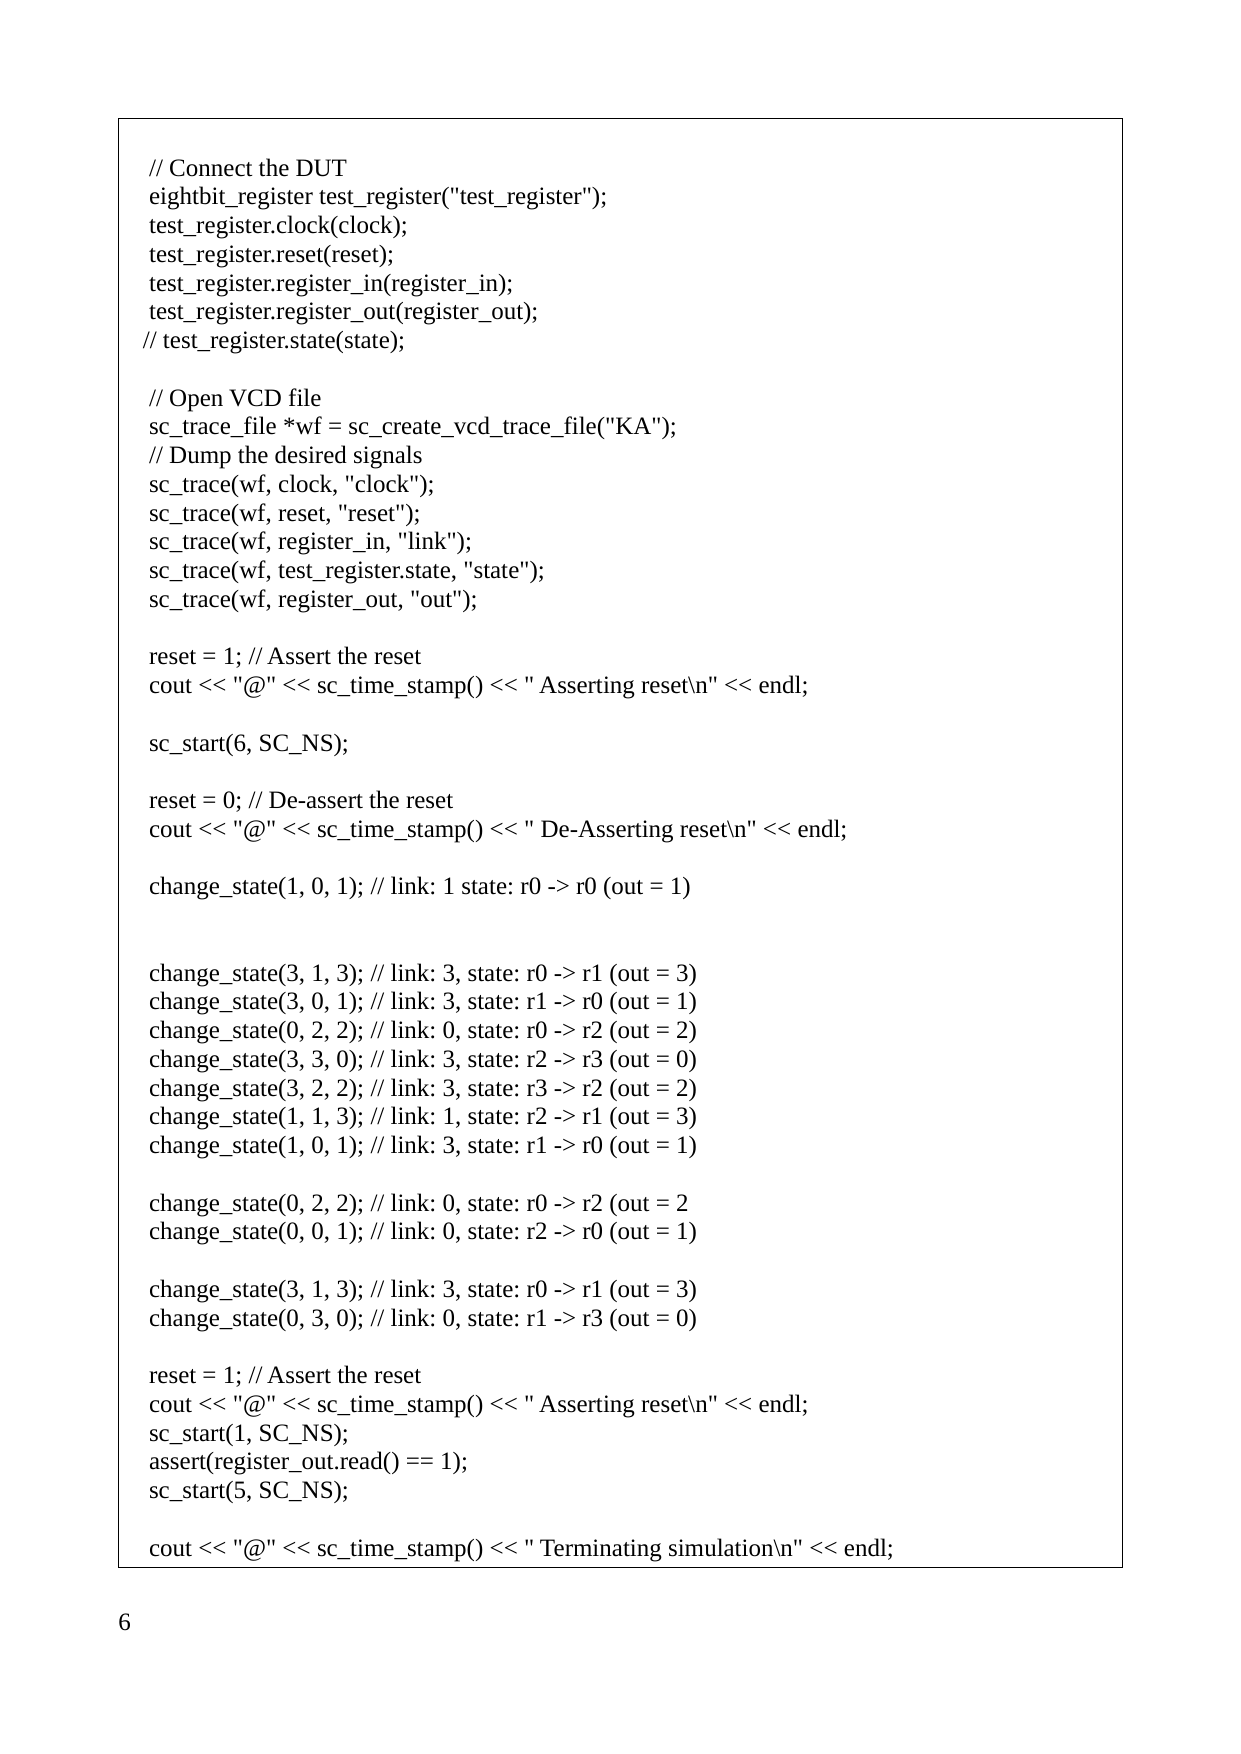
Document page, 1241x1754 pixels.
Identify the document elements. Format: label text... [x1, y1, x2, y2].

table_header // Connect the DUT eightbit_register test_register("test_register"); test_register.clock(clock); test_register.reset(reset); test_register.register_in(register_in); test_register.register_out(register_out); // test_register.state(state); // Open VCD file sc_trace_file *wf = sc_create_vcd_trace_file("KA"); // Dump the desired signals sc_trace(wf, clock, "clock"); sc_trace(wf, reset, "reset"); sc_trace(wf, register_in, "link"); sc_trace(wf, test_register.state, "state"); sc_trace(wf, register_out, "out"); reset = 1; // Assert the reset cout << "@" << sc_time_stamp() << " Asserting reset\n" << endl; sc_start(6, SC_NS); reset = 0; // De-assert the reset cout << "@" << sc_time_stamp() << " De-Asserting reset\n" << endl; change_state(1, 0, 1); // link: 1 state: r0 -> r0 (out = 1) change_state(3, 1, 3); // link: 3, state: r0 -> r1 (out = 3) change_state(3, 0, 1); // link: 3, state: r1 -> r0 (out = 1) change_state(0, 2, 2); // link: 0, state: r0 -> r2 (out = 2) change_state(3, 3, 0); // link: 3, state: r2 -> r3 (out = 0) change_state(3, 2, 2); // link: 3, state: r3 -> r2 (out = 2) change_state(1, 1, 3); // link: 1, state: r2 -> r1 (out = 3) change_state(1, 0, 1); // link: 3, state: r1 -> r0 (out = 1) change_state(0, 2, 2); // link: 0, state: r0 -> r2 (out = 2 change_state(0, 0, 1); // link: 0, state: r2 -> r0 (out = 1) change_state(3, 1, 3); // link: 3, state: r0 -> r1 (out = 3) change_state(0, 3, 0); // link: 0, state: r1 -> r3 (out = 0) reset = 1; // Assert the reset cout << "@" << sc_time_stamp() << " Asserting reset\n" << endl; sc_start(1, SC_NS); assert(register_out.read() == 1); sc_start(5, SC_NS); cout << "@" << sc_time_stamp() << " Terminating simulation\n" << endl; [119, 119, 1122, 1567]
